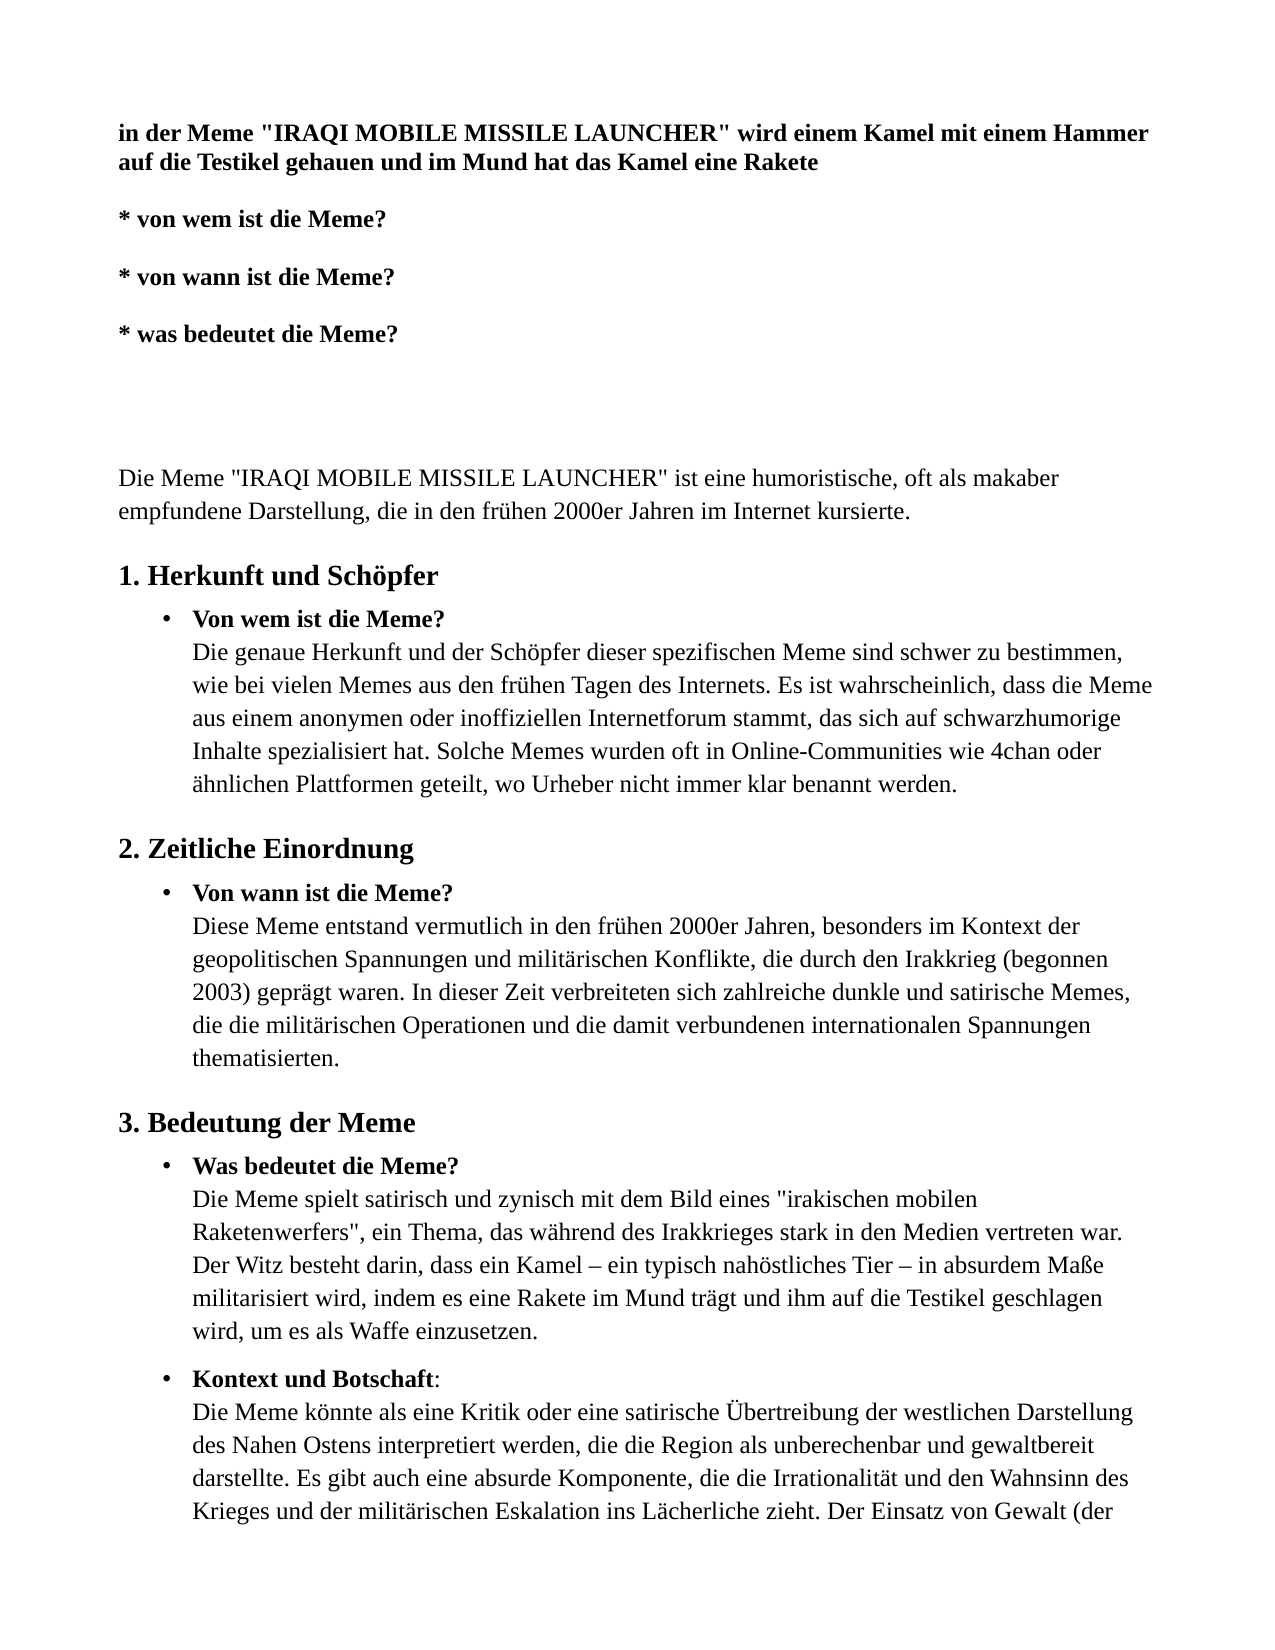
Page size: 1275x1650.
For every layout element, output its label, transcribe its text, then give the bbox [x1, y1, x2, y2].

text * was bedeutet die Meme? [118, 319, 1157, 348]
text in der Meme "IRAQI MOBILE MISSILE LAUNCHER" wird einem Kamel mit einem Hammer auf die Testikel gehauen und im Mund hat das Kamel eine Rakete [118, 118, 1157, 176]
subtitle 1. Herkunft und Schöpfer [118, 558, 1157, 592]
list Von wem ist die Meme? Die genaue Herkunft und der Schöpfer dieser spezifischen Meme sind schwer zu bestimmen, wie bei vielen Memes aus den frühen Tagen des Internets. Es ist wahrscheinlich, dass die Meme aus einem anonymen oder inoffiziellen Internetforum stammt, das sich auf schwarzhumorige Inhalte spezialisiert hat. Solche Memes wurden oft in Online-Communities wie 4chan oder ähnlichen Plattformen geteilt, wo Urheber nicht immer klar benannt werden. [162, 604, 1157, 798]
subtitle 2. Zeitliche Einordnung [118, 832, 1157, 865]
text * von wann ist die Meme? [118, 262, 1157, 291]
list Was bedeutet die Meme? Die Meme spielt satirisch und zynisch mit dem Bild eines "irakischen mobilen Raketenwerfers", ein Thema, das während des Irakkrieges stark in den Medien vertreten war. Der Witz besteht darin, dass ein Kamel – ein typisch nahöstliches Tier – in absurdem Maße militarisiert wird, indem es eine Rakete im Mund trägt und ihm auf die Testikel geschlagen wird, um es als Waffe einzusetzen. [162, 1151, 1157, 1345]
text * von wem ist die Meme? [118, 204, 1157, 233]
list Von wann ist die Meme? Diese Meme entstand vermutlich in den frühen 2000er Jahren, besonders im Kontext der geopolitischen Spannungen und militärischen Konflikte, die durch den Irakkrieg (begonnen 2003) geprägt waren. In dieser Zeit verbreiteten sich zahlreiche dunkle und satirische Memes, die die militärischen Operationen und die damit verbundenen internationalen Spannungen thematisierten. [162, 878, 1157, 1072]
subtitle 3. Bedeutung der Meme [118, 1105, 1157, 1138]
text Die Meme "IRAQI MOBILE MISSILE LAUNCHER" ist eine humoristische, oft als makaber empfundene Darstellung, die in den frühen 2000er Jahren im Internet kursierte. [118, 463, 1157, 525]
list Kontext und Botschaft: Die Meme könnte als eine Kritik oder eine satirische Übertreibung der westlichen Darstellung des Nahen Ostens interpretiert werden, die die Region als unberechenbar und gewaltbereit darstellte. Es gibt auch eine absurde Komponente, die die Irrationalität und den Wahnsinn des Krieges und der militärischen Eskalation ins Lächerliche zieht. Der Einsatz von Gewalt (der [162, 1364, 1157, 1524]
